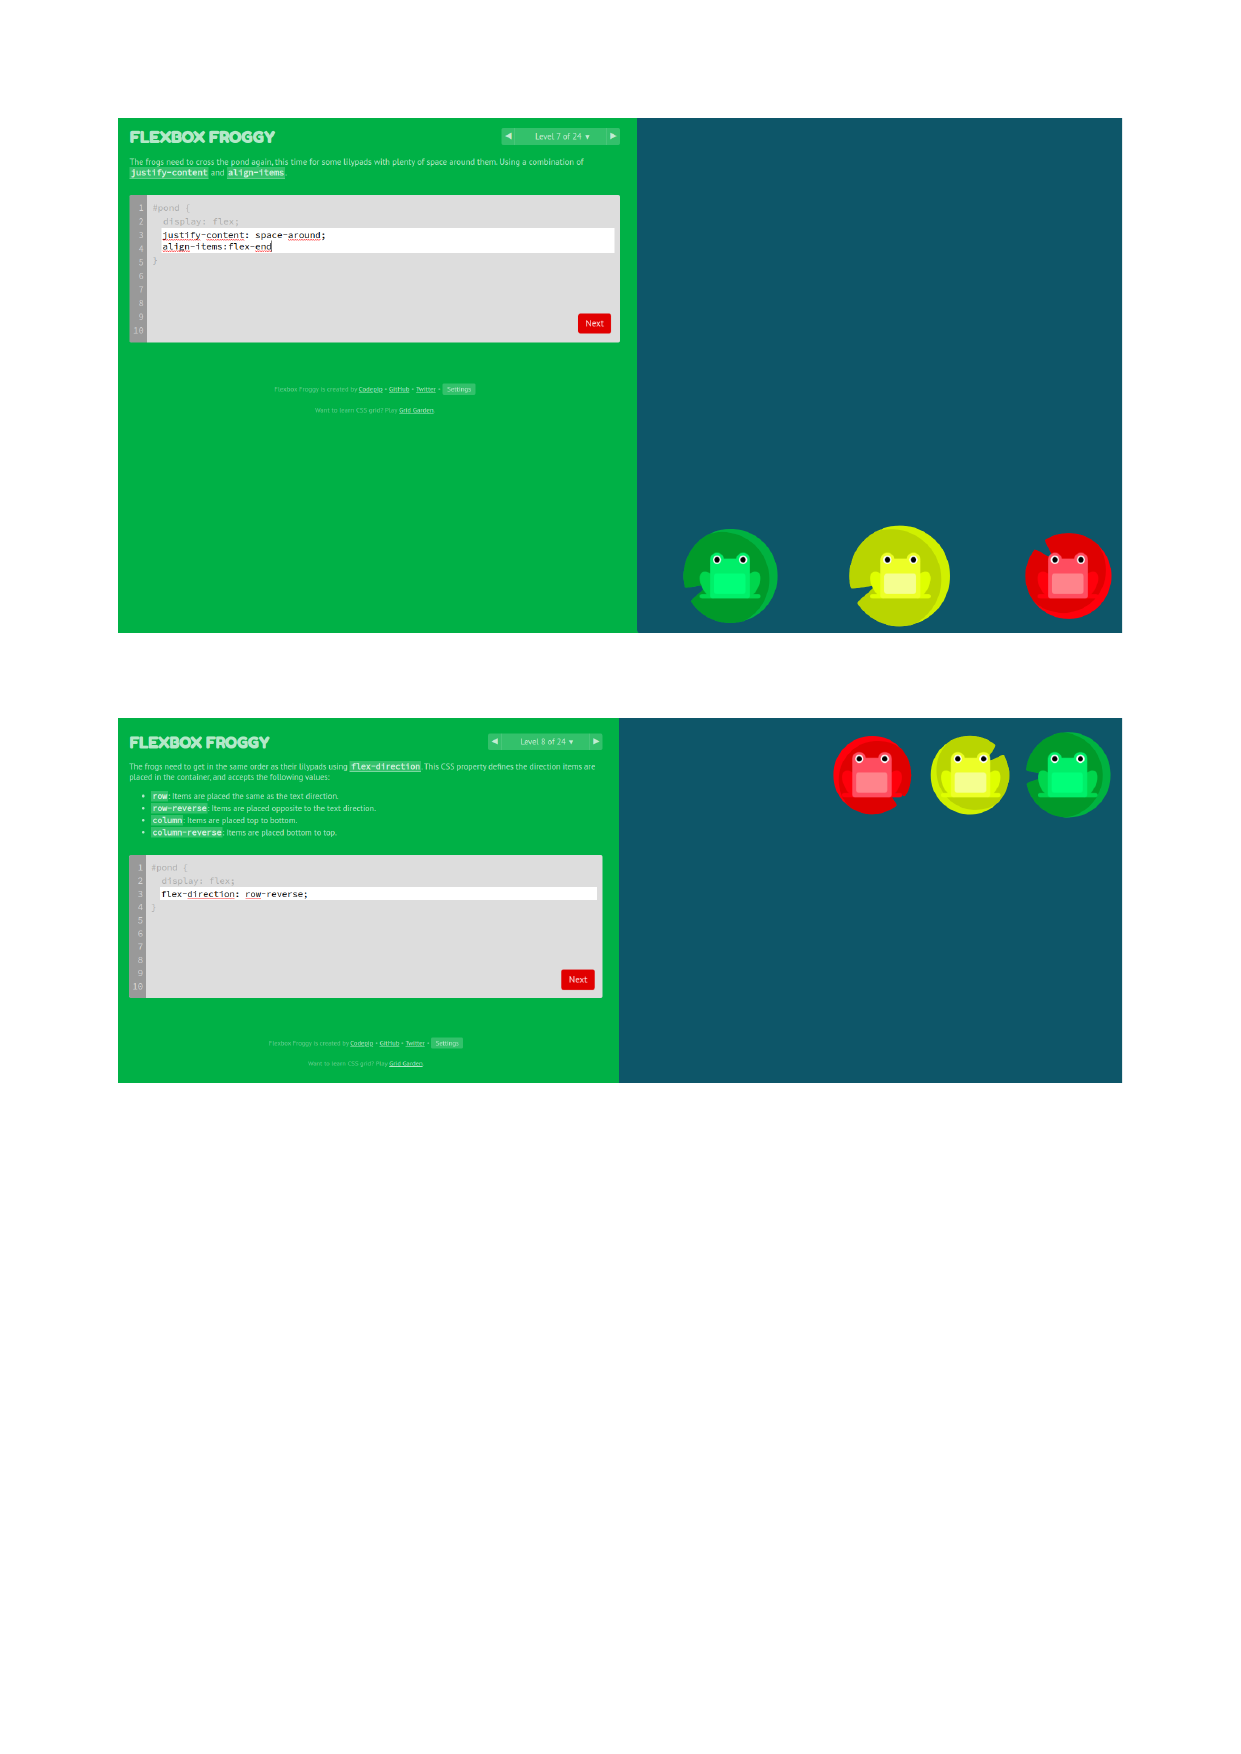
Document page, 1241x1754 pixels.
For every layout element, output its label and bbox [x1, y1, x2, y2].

picture [118, 718, 1123, 1083]
picture [118, 118, 1123, 633]
